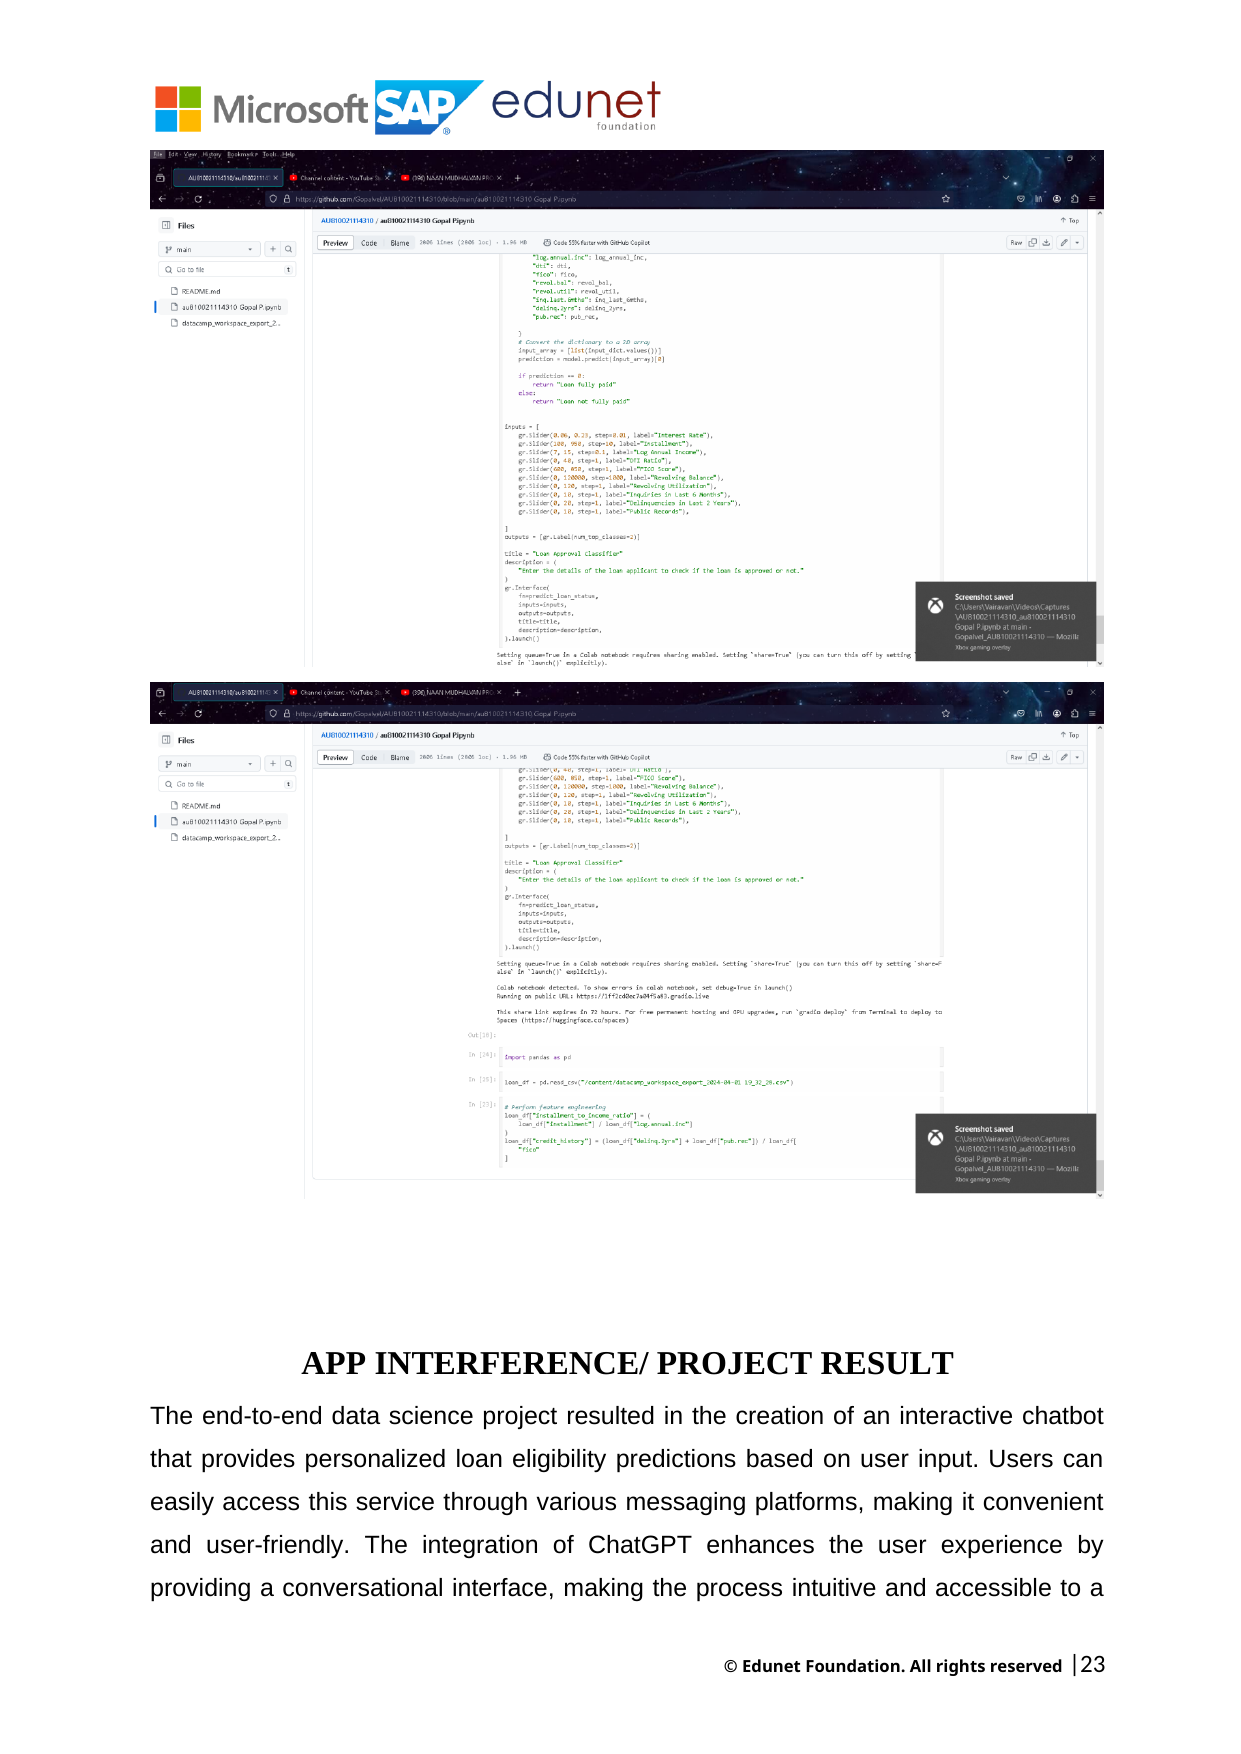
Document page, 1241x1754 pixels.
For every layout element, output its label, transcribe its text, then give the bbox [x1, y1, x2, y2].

text APP INTERFERENCE/ PROJECT RESULT [150, 1343, 1105, 1382]
picture [150, 75, 668, 136]
picture [150, 150, 1104, 667]
text The end-to-end data science project resulted in the creation of an interactive chatbot that provides personalized loan eligibility predictions based on user input. Users can easily access this service through various messaging platforms, making it convenient and user-friendly. The integration of ChatGPT enhances the user experience by providing a conversational interface, making the process intuitive and accessible to a [150, 1401, 1105, 1602]
picture [150, 682, 1104, 1199]
